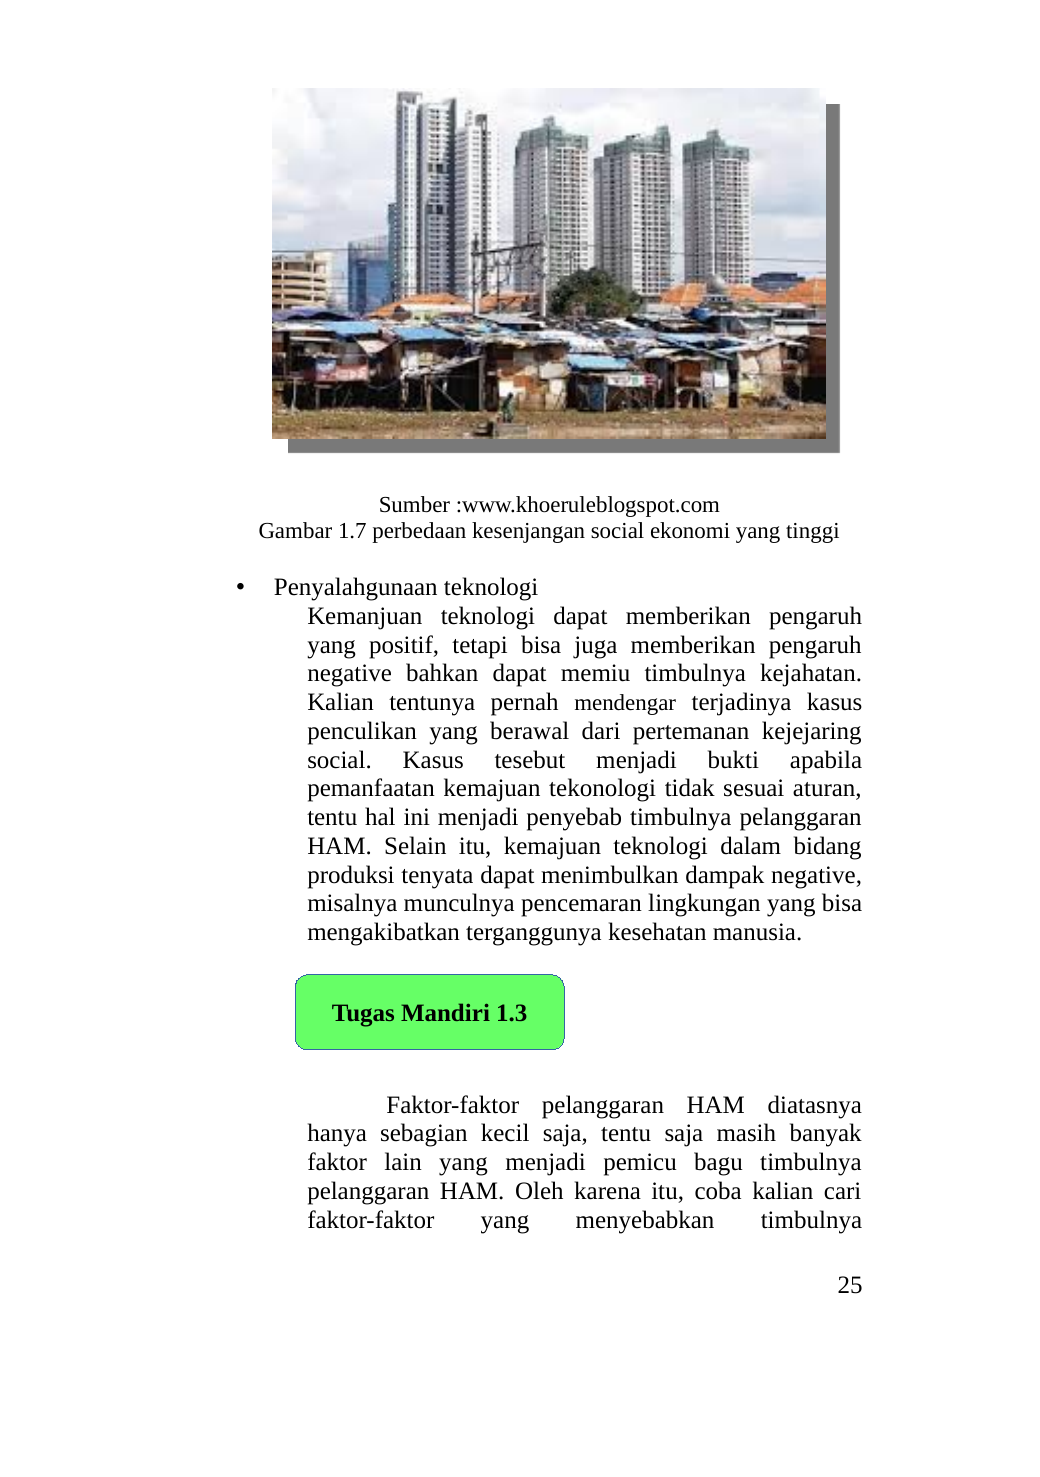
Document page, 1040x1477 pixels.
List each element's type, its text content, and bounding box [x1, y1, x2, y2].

text Gambar 1.7 perbedaan kesenjangan social ekonomi yang tinggi [236, 517, 862, 543]
list Penyalahgunaan teknologi [236, 572, 862, 601]
text Faktor-faktor pelanggaran HAM diatasnya hanya sebagian kecil saja, tentu saja masih banyak faktor lain yang menjadi pemicu bagu timbulnya pelanggaran HAM. Oleh karena itu, coba kalian cari faktor-faktor yang menyebabkan timbulnya [307, 1090, 862, 1233]
text Kemanjuan teknologi dapat memberikan pengaruh yang positif, tetapi bisa juga memberikan pengaruh negative bahkan dapat memiu timbulnya kejahatan. Kalian tentunya pernah mendengar terjadinya kasus penculikan yang berawal dari pertemanan kejejaring social. Kasus tesebut menjadi bukti apabila pemanfaatan kemajuan tekonologi tidak sesuai aturan, tentu hal ini menjadi penyebab timbulnya pelanggaran HAM. Selain itu, kemajuan teknologi dalam bidang produksi tenyata dapat menimbulkan dampak negative, misalnya munculnya pencemaran lingkungan yang bisa mengakibatkan terganggunya kesehatan manusia. [307, 601, 862, 946]
text Sumber :www.khoeruleblogspot.com [236, 491, 862, 517]
picture [272, 88, 826, 439]
